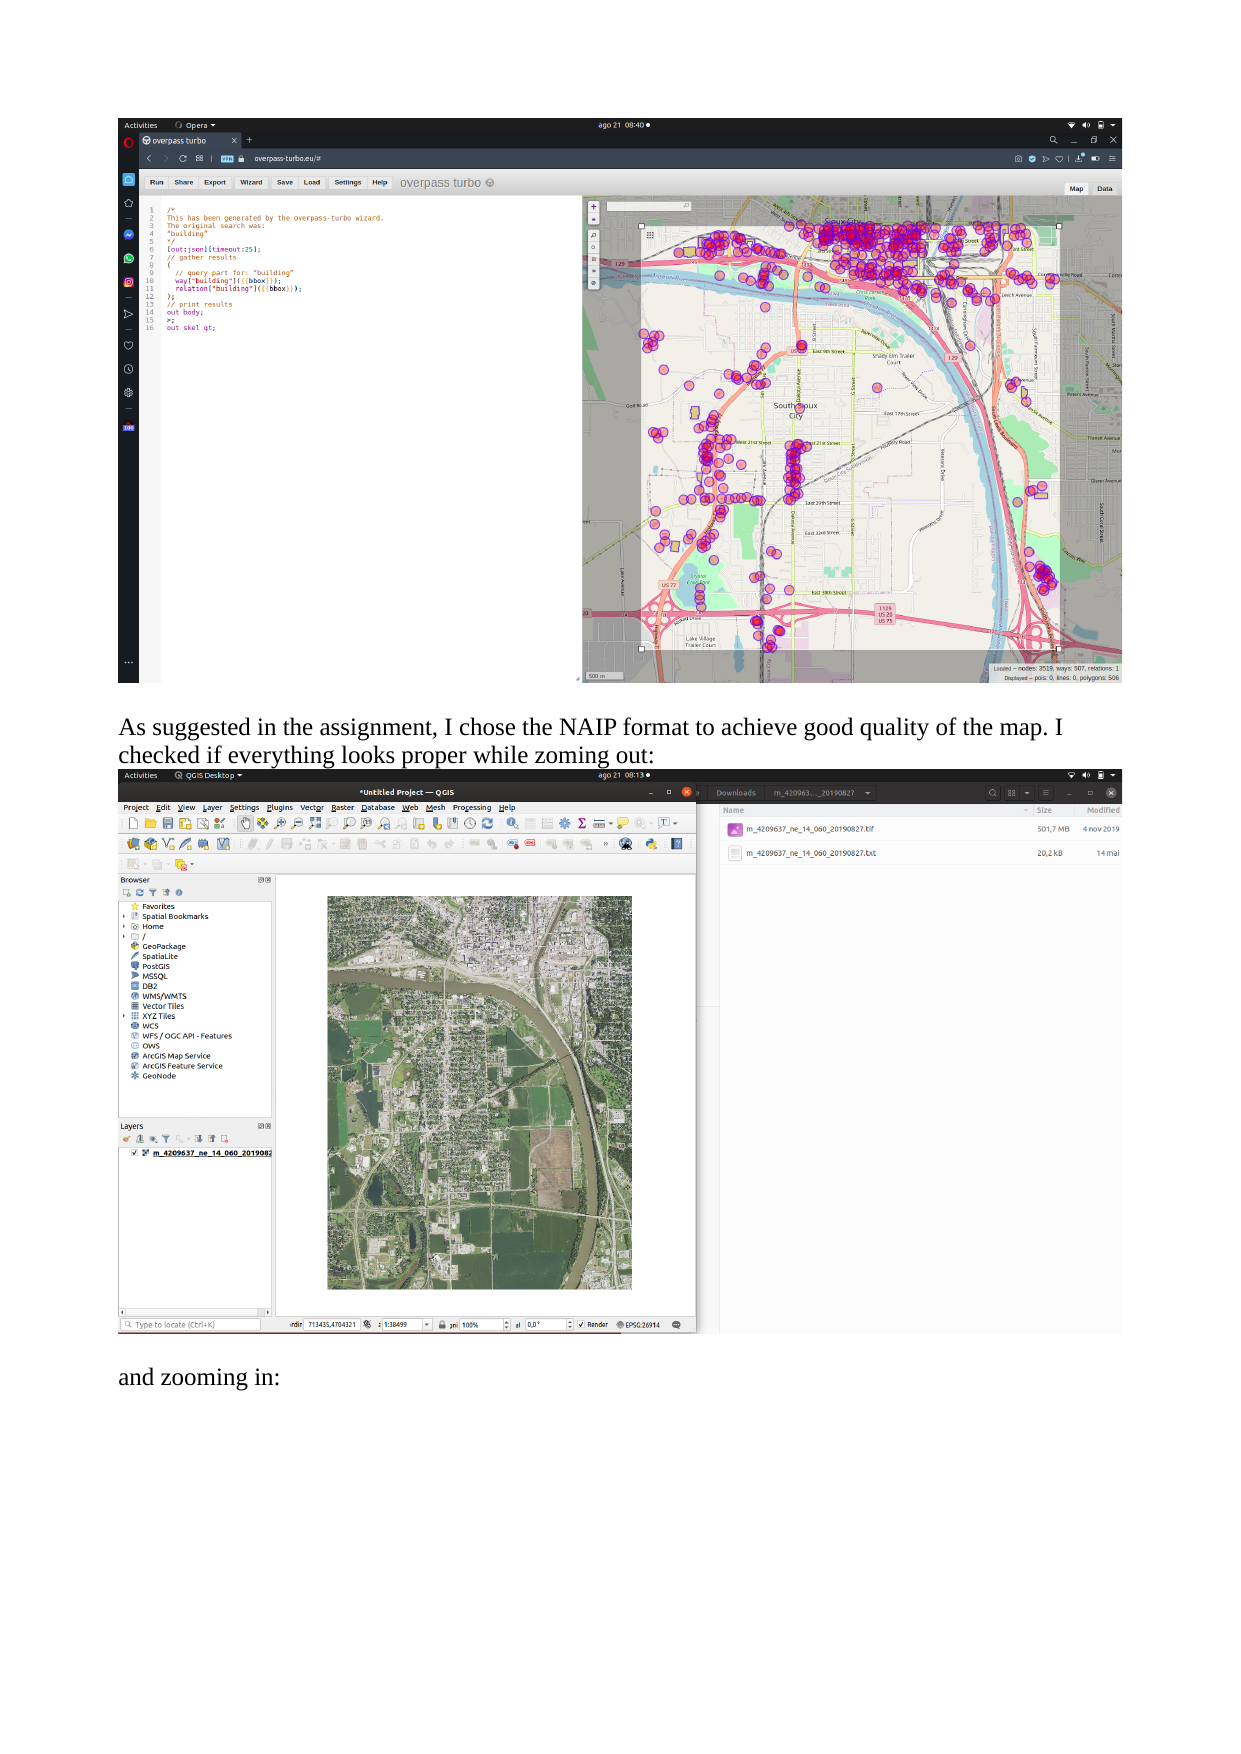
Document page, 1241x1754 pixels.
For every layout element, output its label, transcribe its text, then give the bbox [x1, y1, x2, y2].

picture [118, 118, 1123, 683]
text As suggested in the assignment, I chose the NAIP format to achieve good quality of the map. I checked if everything looks proper while zoming out: [118, 712, 1122, 769]
picture [118, 769, 1123, 1334]
text and zooming in: [118, 1362, 1122, 1391]
